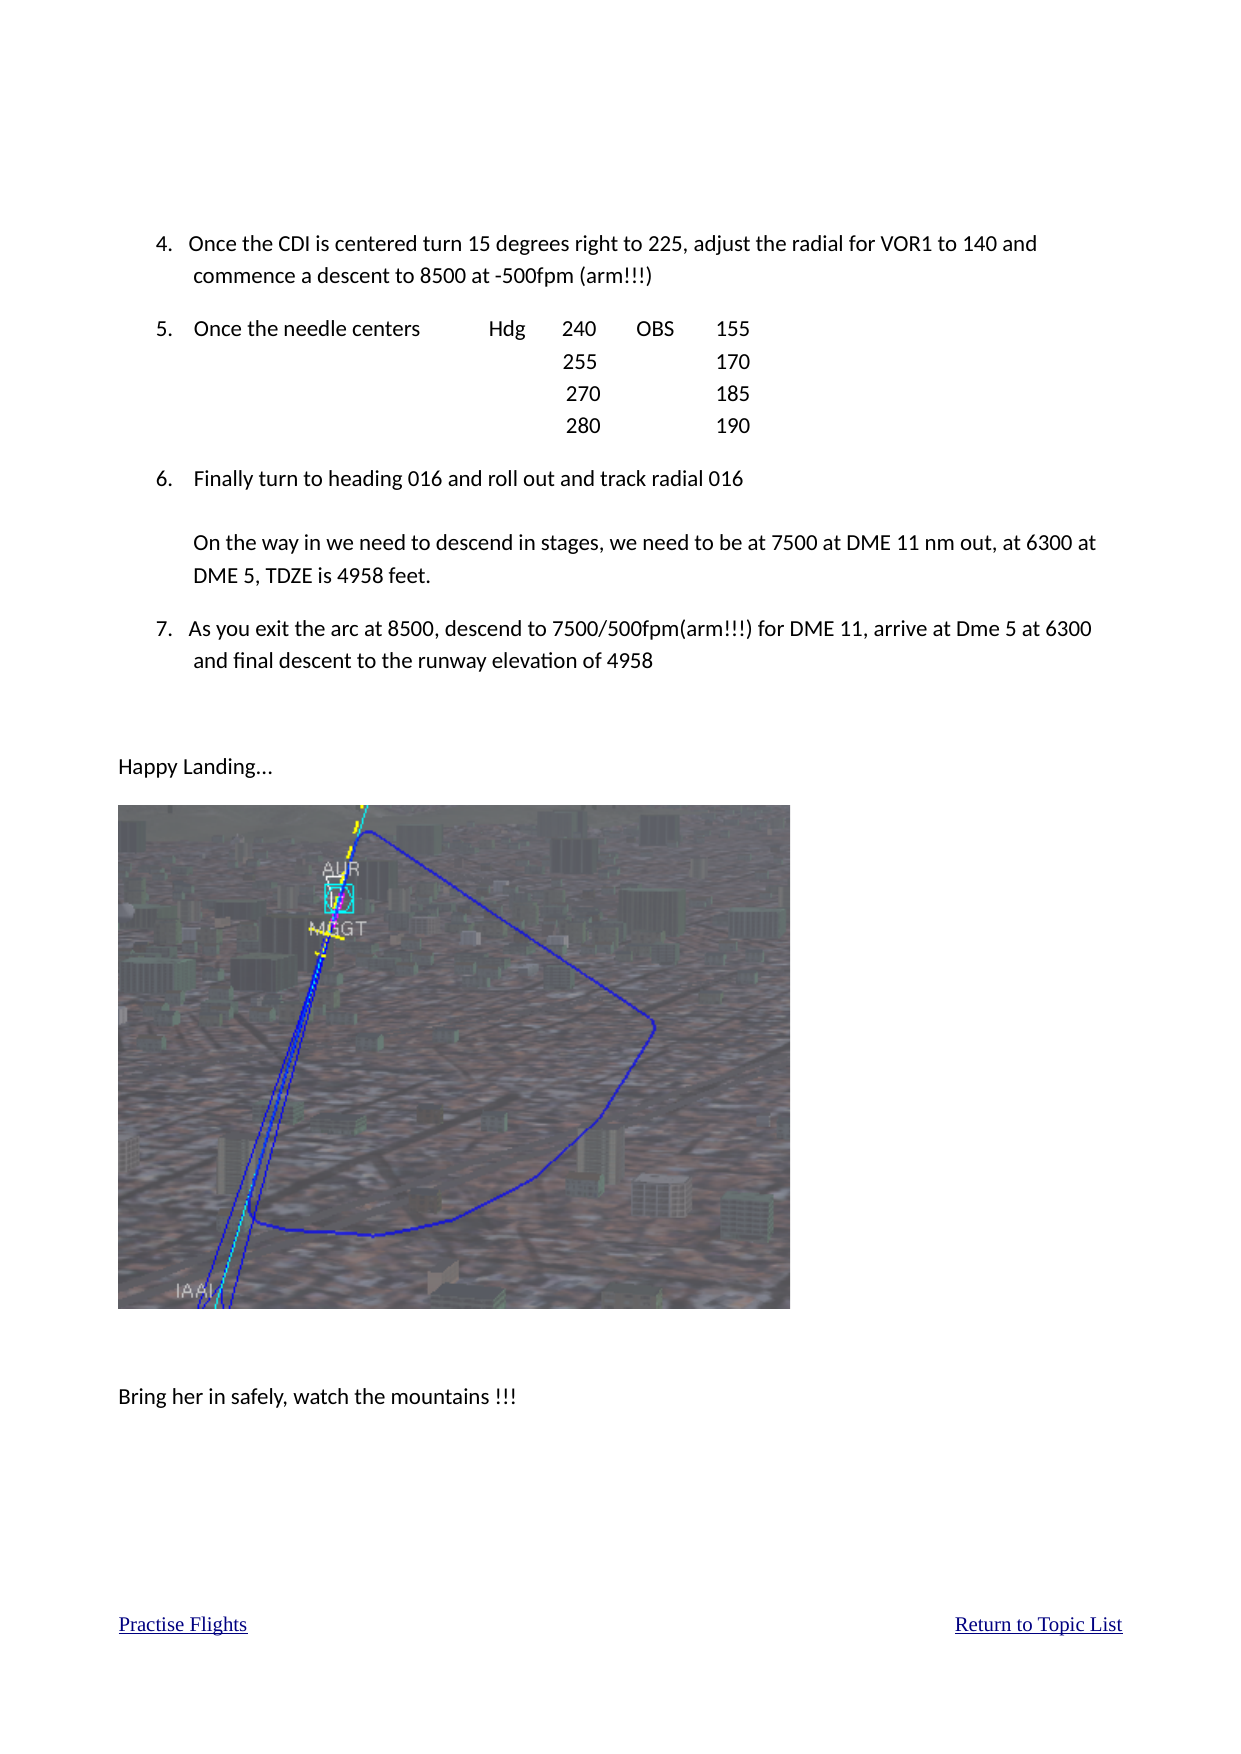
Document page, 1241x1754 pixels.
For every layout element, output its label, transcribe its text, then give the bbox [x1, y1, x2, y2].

text Happy Landing... [118, 752, 1122, 780]
text Bring her in safely, watch the mountains !!! [118, 1382, 1122, 1410]
list As you exit the arc at 8500, descend to 7500/500fpm(arm!!!) for DME 11, arrive at Dme 5 at 6300 and final descent to the runway elevation of 4958 [156, 614, 1122, 674]
list Finally turn to heading 016 and roll out and track radial 016 On the way in we need to descend in stages, we need to be at 7500 at DME 11 nm out, at 6300 at DME 5, TDZE is 4958 feet. [156, 464, 1122, 589]
list Once the CDI is centered turn 15 degrees right to 225, adjust the radial for VOR1 to 140 and commence a descent to 8500 at -500fpm (arm!!!) [156, 229, 1122, 289]
list [156, 176, 1122, 204]
list Once the needle centers Hdg 240 OBS 155 255 170 270 185 280 190 [156, 314, 1122, 439]
